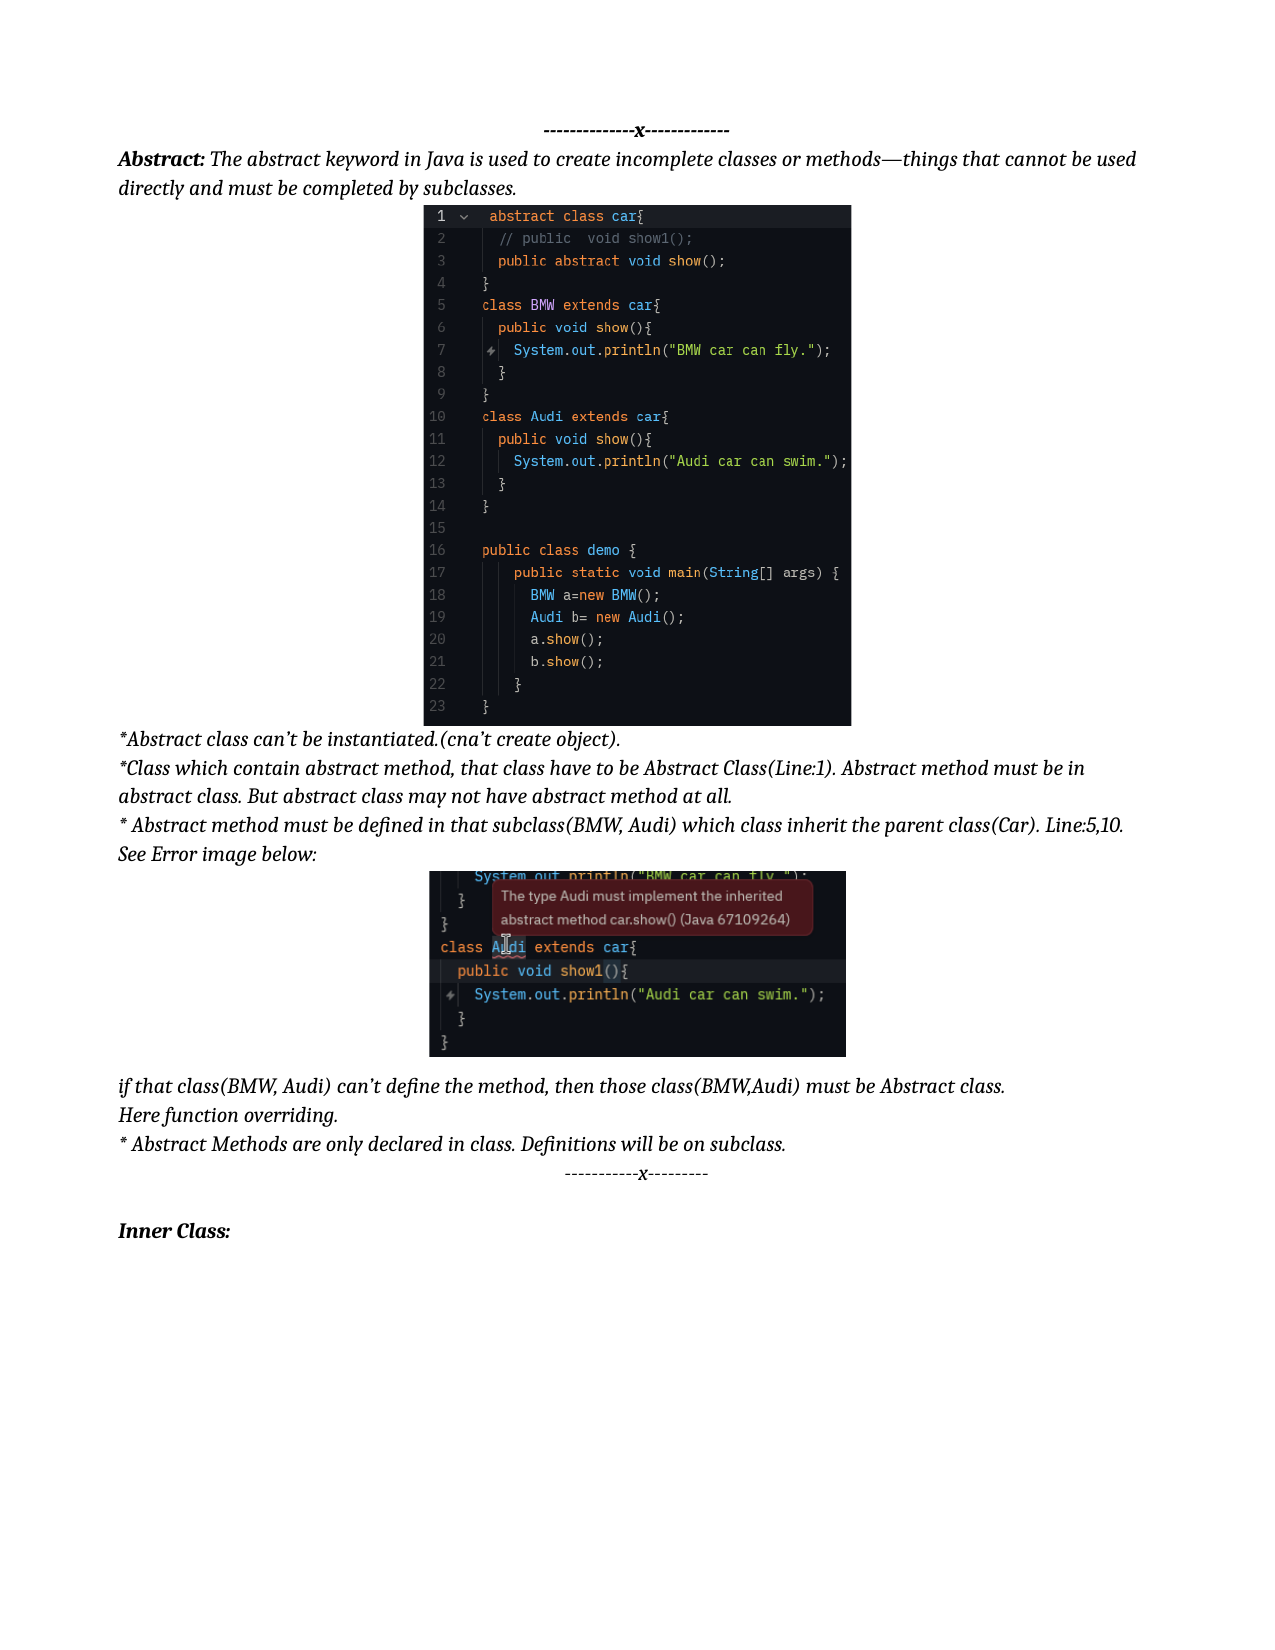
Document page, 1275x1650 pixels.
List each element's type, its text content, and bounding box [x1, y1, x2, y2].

text Here function overriding. [118, 1103, 1157, 1128]
picture [429, 871, 846, 1057]
text if that class(BMW, Audi) can’t define the method, then those class(BMW,Audi) must be Abstract class. [118, 1074, 1157, 1099]
picture [423, 205, 852, 726]
text Inner Class: [118, 1218, 1157, 1244]
text *Abstract class can’t be instantiated.(cna’t create object). [118, 726, 1157, 751]
text -----------x--------- [118, 1161, 1157, 1186]
text * Abstract Methods are only declared in class. Definitions will be on subclass. [118, 1132, 1157, 1157]
text * Abstract method must be defined in that subclass(BMW, Audi) which class inherit the parent class(Car). Line:5,10. See Error image below: [118, 813, 1157, 867]
text --------------x------------- [118, 118, 1157, 143]
text *Class which contain abstract method, that class have to be Abstract Class(Line:1). Abstract method must be in abstract class. But abstract class may not have abstract method at all. [118, 755, 1157, 809]
text Abstract: The abstract keyword in Java is used to create incomplete classes or methods—things that cannot be used directly and must be completed by subclasses. [118, 147, 1157, 201]
